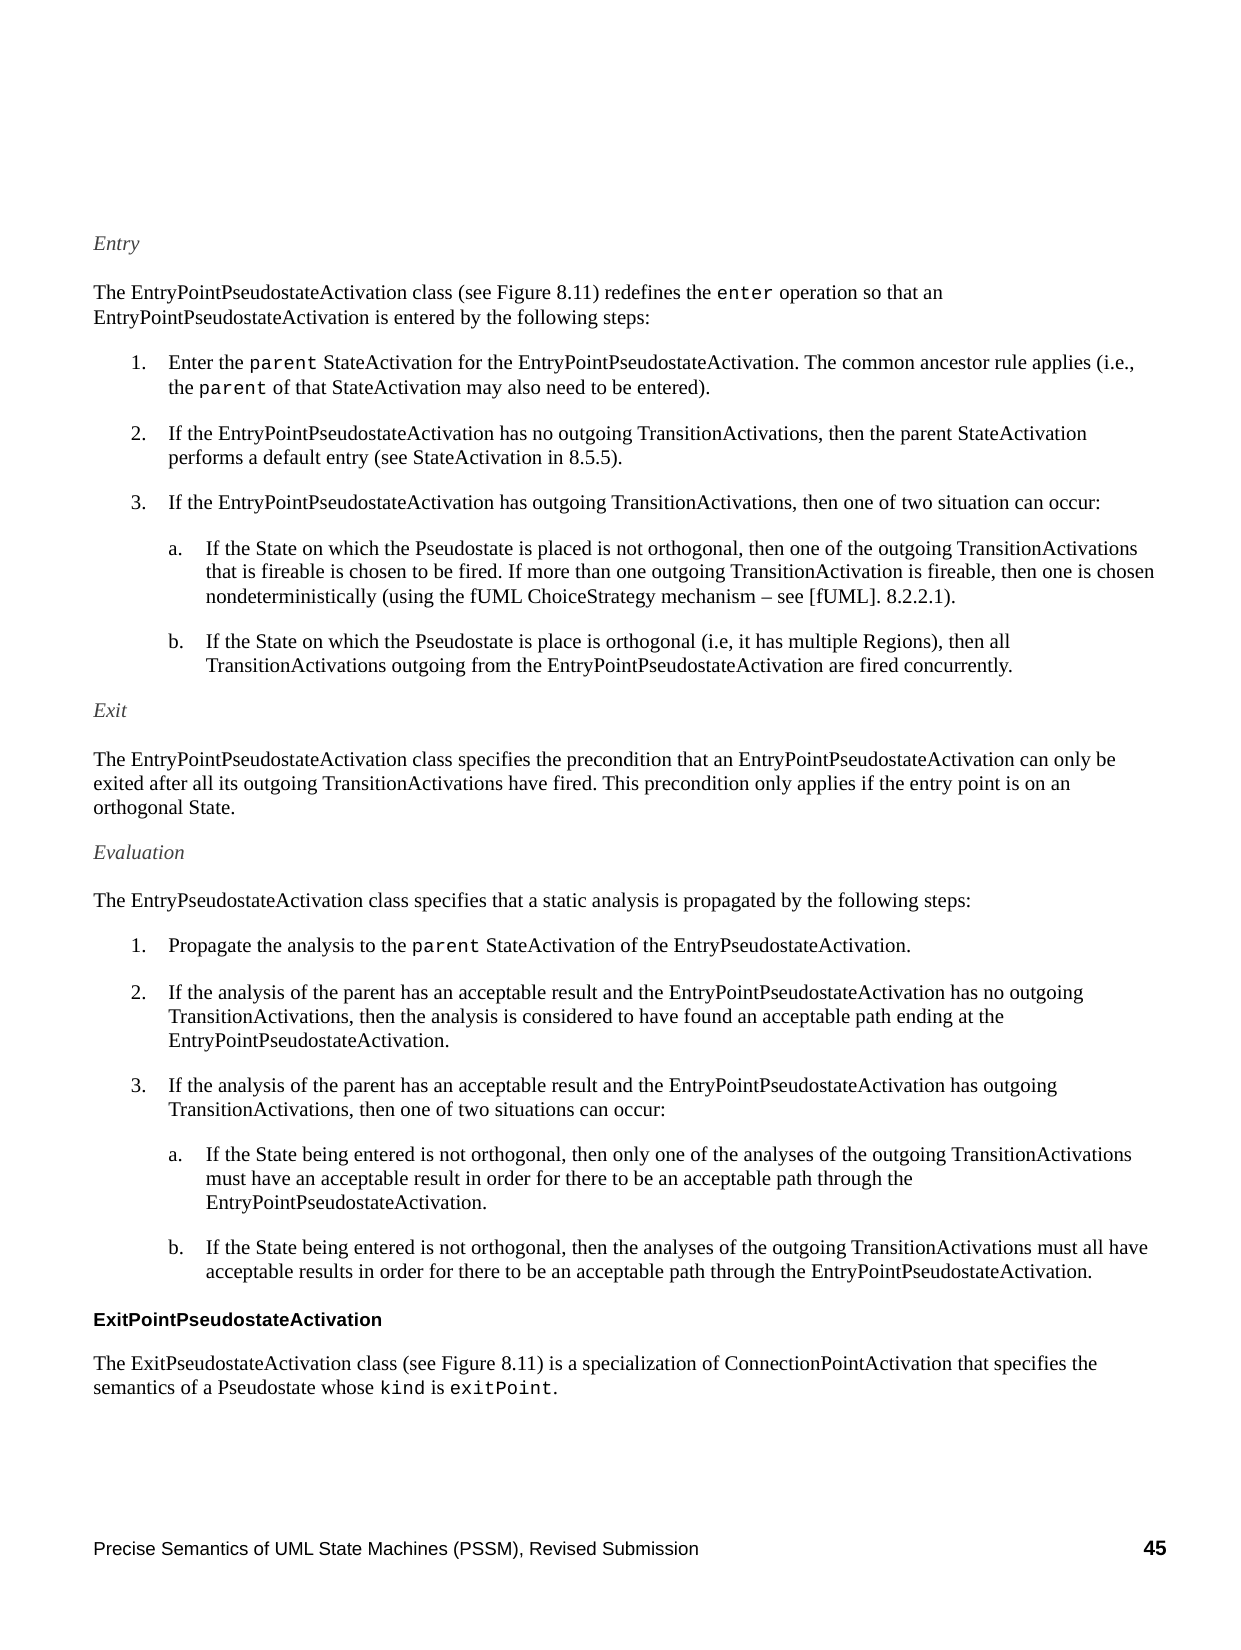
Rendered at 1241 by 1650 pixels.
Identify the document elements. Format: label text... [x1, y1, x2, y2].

subtitle Evaluation [93, 840, 1164, 864]
list If the EntryPointPseudostateActivation has no outgoing TransitionActivations, then the parent StateActivation performs a default entry (see StateActivation in 8.5.5). [131, 421, 1164, 469]
list Propagate the analysis to the parent StateActivation of the EntryPseudostateActivation. [131, 933, 1164, 958]
list If the EntryPointPseudostateActivation has outgoing TransitionActivations, then one of two situation can occur: [131, 490, 1164, 514]
list If the State being entered is not orthogonal, then the analyses of the outgoing TransitionActivations must all have acceptable results in order for there to be an acceptable path through the EntryPointPseudostateActivation. [168, 1235, 1164, 1283]
list Enter the parent StateActivation for the EntryPointPseudostateActivation. The common ancestor rule applies (i.e., the parent of that StateActivation may also need to be entered). [131, 350, 1164, 400]
subtitle Entry [93, 231, 1164, 255]
subtitle Exit [93, 698, 1164, 722]
text The EntryPseudostateActivation class specifies that a static analysis is propagated by the following steps: [93, 888, 1164, 912]
list If the analysis of the parent has an acceptable result and the EntryPointPseudostateActivation has outgoing TransitionActivations, then one of two situations can occur: [131, 1073, 1164, 1121]
subtitle ExitPointPseudostateActivation [93, 1308, 1164, 1330]
list If the analysis of the parent has an acceptable result and the EntryPointPseudostateActivation has no outgoing TransitionActivations, then the analysis is considered to have found an acceptable path ending at the EntryPointPseudostateActivation. [131, 979, 1164, 1052]
text The EntryPointPseudostateActivation class (see Figure 8.11) redefines the enter operation so that an EntryPointPseudostateActivation is entered by the following steps: [93, 280, 1164, 329]
text The ExitPseudostateActivation class (see Figure 8.11) is a specialization of ConnectionPointActivation that specifies the semantics of a Pseudostate whose kind is exitPoint. [93, 1351, 1164, 1400]
list If the State on which the Pseudostate is place is orthogonal (i.e, it has multiple Regions), then all TransitionActivations outgoing from the EntryPointPseudostateActivation are fired concurrently. [168, 629, 1164, 677]
list If the State on which the Pseudostate is placed is not orthogonal, then one of the outgoing TransitionActivations that is fireable is chosen to be fired. If more than one outgoing TransitionActivation is fireable, then one is chosen nondeterministically (using the fUML ChoiceStrategy mechanism – see [fUML]. 8.2.2.1). [168, 535, 1164, 608]
text The EntryPointPseudostateActivation class specifies the precondition that an EntryPointPseudostateActivation can only be exited after all its outgoing TransitionActivations have fired. This precondition only applies if the entry point is on an orthogonal State. [93, 746, 1164, 819]
list If the State being entered is not orthogonal, then only one of the analyses of the outgoing TransitionActivations must have an acceptable result in order for there to be an acceptable path through the EntryPointPseudostateActivation. [168, 1142, 1164, 1214]
